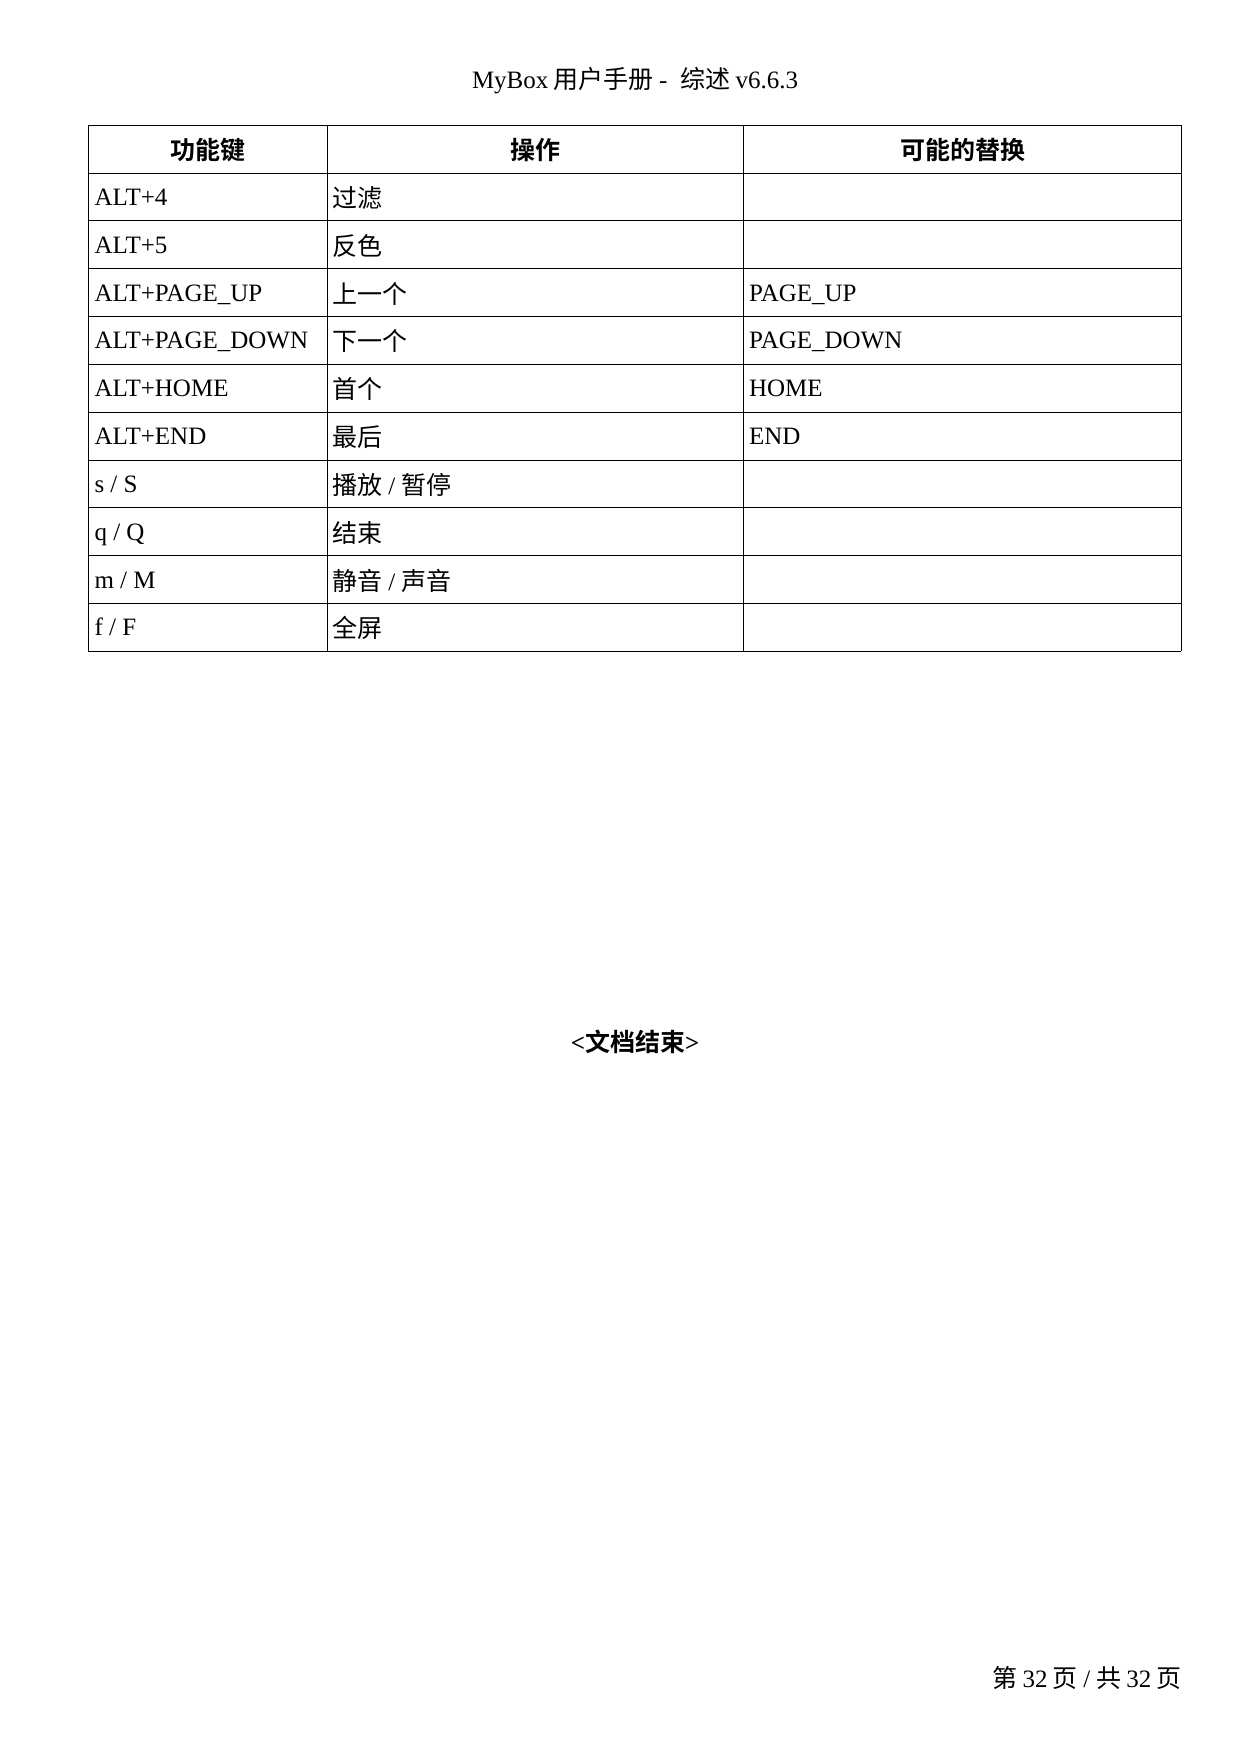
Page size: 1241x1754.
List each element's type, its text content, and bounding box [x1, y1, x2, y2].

table_cell 静音 / 声音 [328, 556, 743, 603]
table_cell [744, 556, 1181, 603]
table_cell s / S [89, 461, 327, 507]
table_cell ALT+PAGE_UP [89, 269, 327, 316]
table_cell END [744, 413, 1181, 459]
table_cell ALT+4 [89, 174, 327, 220]
table_header 操作 [328, 126, 743, 173]
table_cell 上一个 [328, 269, 743, 316]
text <文档结束> [88, 1022, 1181, 1058]
table_header 可能的替换 [744, 126, 1181, 173]
table_cell ALT+5 [89, 221, 327, 268]
table_cell ALT+HOME [89, 365, 327, 412]
table_cell 结束 [328, 508, 743, 555]
table_cell [744, 221, 1181, 268]
table_cell 反色 [328, 221, 743, 268]
table_cell [744, 604, 1181, 651]
table_cell [744, 174, 1181, 220]
table_cell ALT+PAGE_DOWN [89, 317, 327, 364]
table_cell m / M [89, 556, 327, 603]
table_cell 过滤 [328, 174, 743, 220]
table_cell PAGE_UP [744, 269, 1181, 316]
table_cell 最后 [328, 413, 743, 459]
table_cell 下一个 [328, 317, 743, 364]
table_cell 播放 / 暂停 [328, 461, 743, 507]
table_cell HOME [744, 365, 1181, 412]
table_cell 首个 [328, 365, 743, 412]
table_cell q / Q [89, 508, 327, 555]
table_cell 全屏 [328, 604, 743, 651]
table_cell [744, 508, 1181, 555]
table_cell PAGE_DOWN [744, 317, 1181, 364]
table_cell [744, 461, 1181, 507]
table_cell ALT+END [89, 413, 327, 459]
table_cell f / F [89, 604, 327, 651]
table_header 功能键 [89, 126, 327, 173]
